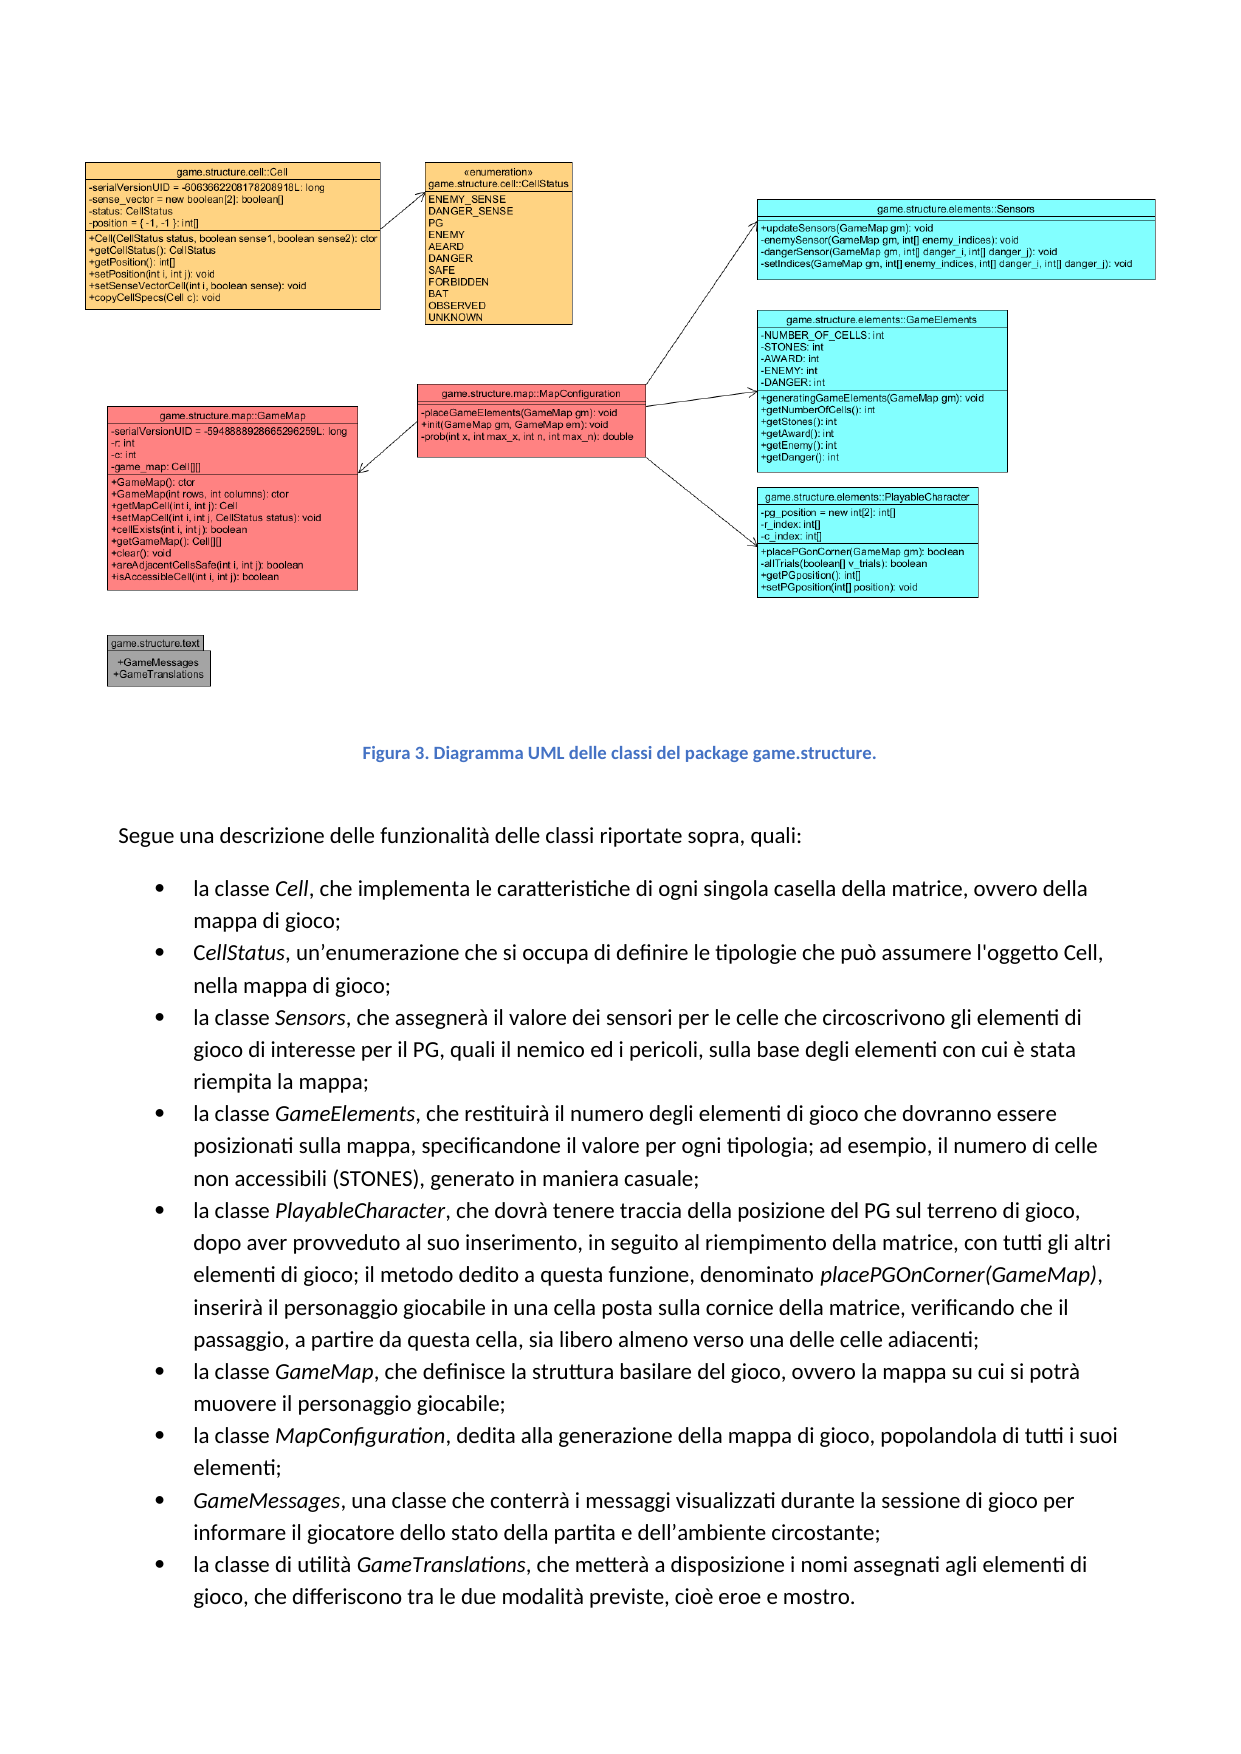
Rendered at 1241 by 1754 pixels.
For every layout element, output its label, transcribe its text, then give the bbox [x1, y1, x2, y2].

list la classe Cell, che implementa le caratteristiche di ogni singola casella della matrice, ovvero della mappa di gioco; [156, 874, 1122, 934]
list la classe MapConfiguration, dedita alla generazione della mappa di gioco, popolandola di tutti i suoi elementi; [156, 1421, 1122, 1482]
list GameMessages, una classe che conterrà i messaggi visualizzati durante la sessione di gioco per informare il giocatore dello stato della partita e dell’ambiente circostante; [156, 1486, 1122, 1546]
list CellStatus, un’enumerazione che si occupa di definire le tipologie che può assumere l'oggetto Cell, nella mappa di gioco; [156, 938, 1122, 999]
text Segue una descrizione delle funzionalità delle classi riportate sopra, quali: [118, 821, 1122, 849]
list la classe PlayableCharacter, che dovrà tenere traccia della posizione del PG sul terreno di gioco, dopo aver provveduto al suo inserimento, in seguito al riempimento della matrice, con tutti gli altri elementi di gioco; il metodo dedito a questa funzione, denominato placePGOnCorner(GameMap), inserirà il personaggio giocabile in una cella posta sulla cornice della matrice, verificando che il passaggio, a partire da questa cella, sia libero almeno verso una delle celle adiacenti; [156, 1196, 1122, 1353]
list la classe GameMap, che definisce la struttura basilare del gioco, ovvero la mappa su cui si potrà muovere il personaggio giocabile; [156, 1357, 1122, 1417]
text Figura 3. Diagramma UML delle classi del package game.structure. [70, 741, 1169, 764]
list la classe GameElements, che restituirà il numero degli elementi di gioco che dovranno essere posizionati sulla mappa, specificandone il valore per ogni tipologia; ad esempio, il numero di celle non accessibili (STONES), generato in maniera casuale; [156, 1099, 1122, 1192]
list la classe di utilità GameTranslations, che metterà a disposizione i nomi assegnati agli elementi di gioco, che differiscono tra le due modalità previste, cioè eroe e mostro. [156, 1550, 1122, 1610]
list la classe Sensors, che assegnerà il valore dei sensori per le celle che circoscrivono gli elementi di gioco di interesse per il PG, quali il nemico ed i pericoli, sulla base degli elementi con cui è stata riempita la mappa; [156, 1003, 1122, 1095]
